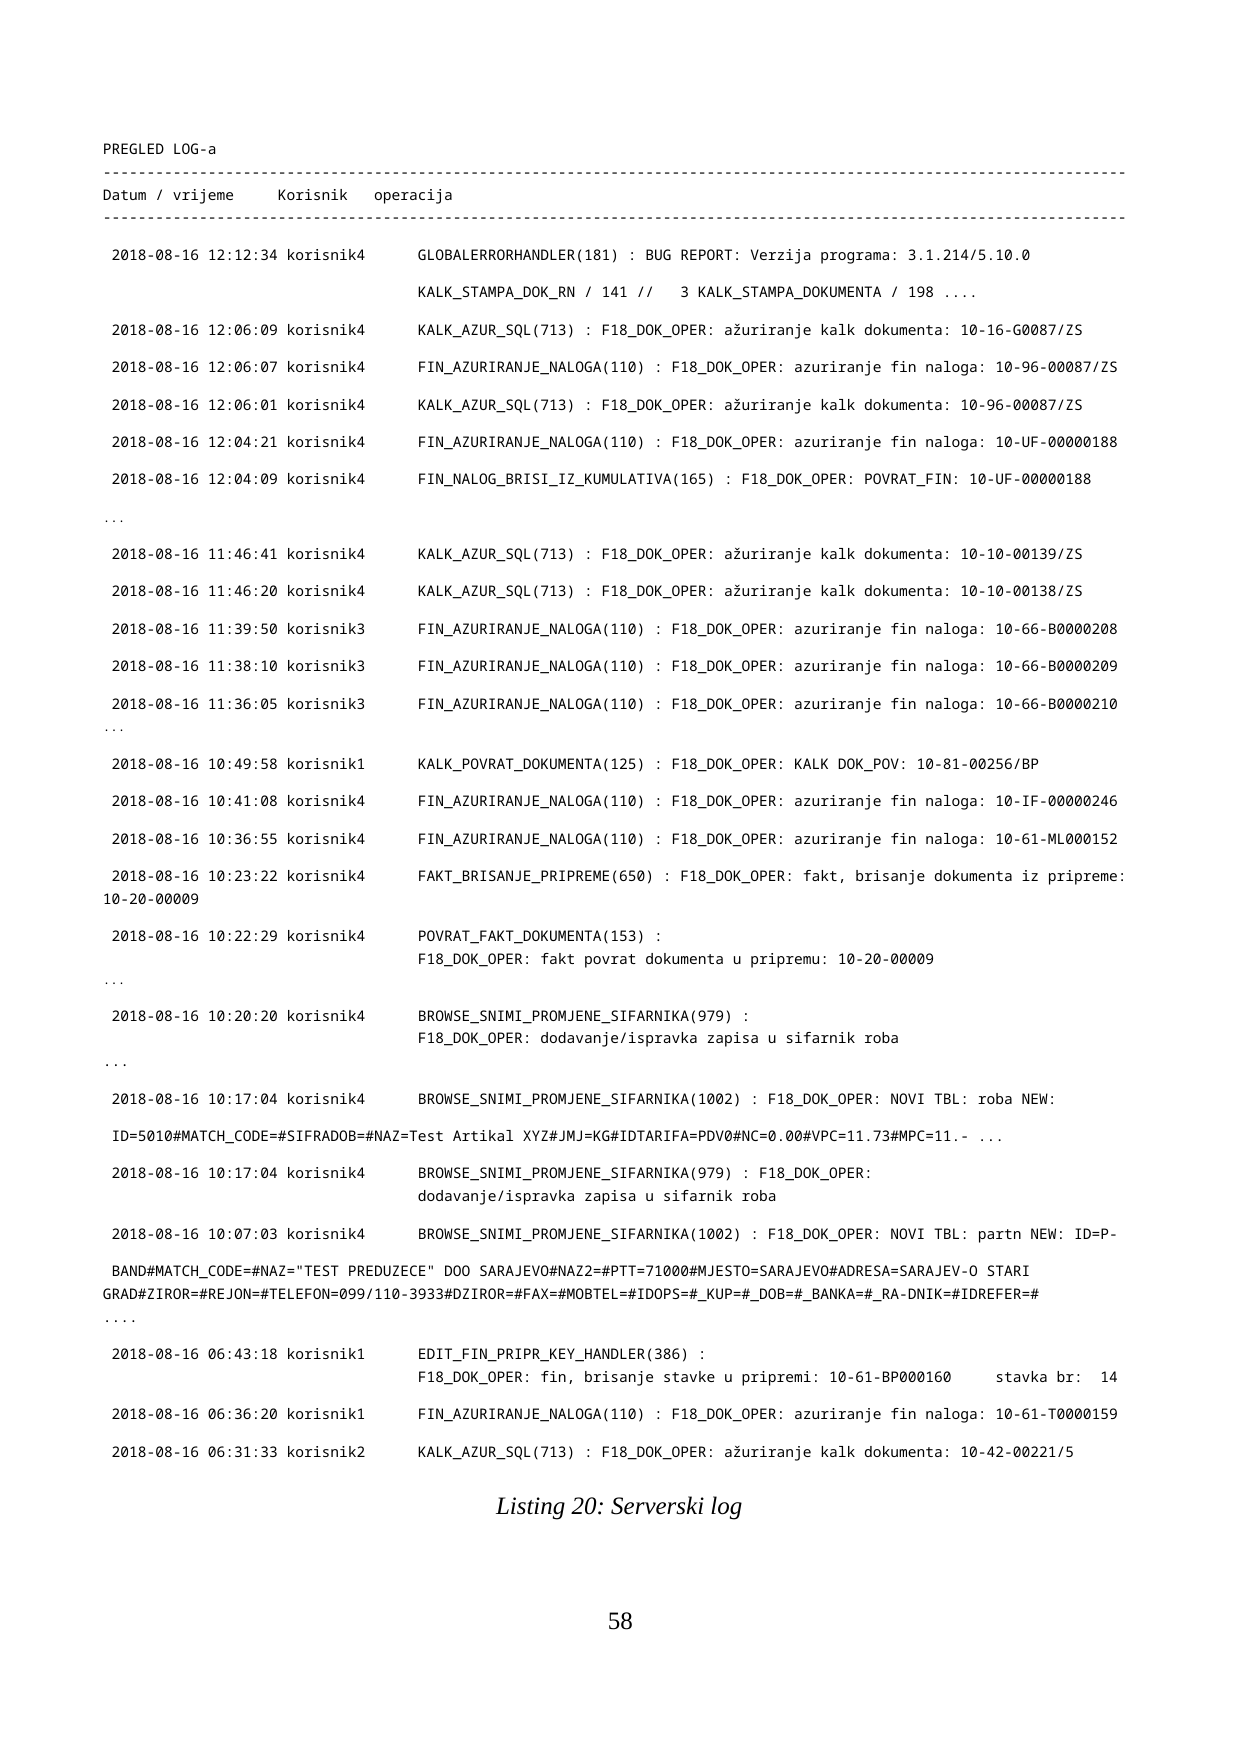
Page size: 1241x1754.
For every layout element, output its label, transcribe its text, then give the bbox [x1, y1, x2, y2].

text 2018-08-16 10:41:08 korisnik4 FIN_AZURIRANJE_NALOGA(110) : F18_DOK_OPER: azuriranje fin naloga: 10-IF-00000246 [103, 791, 1137, 811]
text PREGLED LOG-a --------------------------------------------------------------------------------------------------------------------- Datum / vrijeme Korisnik operacija --------------------------------------------------------------------------------------------------------------------- [103, 139, 1137, 227]
text 2018-08-16 11:36:05 korisnik3 FIN_AZURIRANJE_NALOGA(110) : F18_DOK_OPER: azuriranje fin naloga: 10-66-B0000210 ... [103, 693, 1137, 736]
text BAND#MATCH_CODE=#NAZ="TEST PREDUZECE" DOO SARAJEVO#NAZ2=#PTT=71000#MJESTO=SARAJEVO#ADRESA=SARAJEV-O STARI GRAD#ZIROR=#REJON=#TELEFON=099/110-3933#DZIROR=#FAX=#MOBTEL=#IDOPS=#_KUP=#_DOB=#_BANKA=#_RA-DNIK=#IDREFER=# .... [103, 1261, 1137, 1326]
text 2018-08-16 12:06:01 korisnik4 KALK_AZUR_SQL(713) : F18_DOK_OPER: ažuriranje kalk dokumenta: 10-96-00087/ZS [103, 394, 1137, 414]
text 2018-08-16 10:17:04 korisnik4 BROWSE_SNIMI_PROMJENE_SIFARNIKA(979) : F18_DOK_OPER: dodavanje/ispravka zapisa u sifarnik roba [103, 1163, 1137, 1206]
text 2018-08-16 06:31:33 korisnik2 KALK_AZUR_SQL(713) : F18_DOK_OPER: ažuriranje kalk dokumenta: 10-42-00221/5 [103, 1441, 1137, 1461]
text ID=5010#MATCH_CODE=#SIFRADOB=#NAZ=Test Artikal XYZ#JMJ=KG#IDTARIFA=PDV0#NC=0.00#VPC=11.73#MPC=11.- ... [103, 1126, 1137, 1146]
text 2018-08-16 10:17:04 korisnik4 BROWSE_SNIMI_PROMJENE_SIFARNIKA(1002) : F18_DOK_OPER: NOVI TBL: roba NEW: [103, 1088, 1137, 1108]
text ... [103, 506, 1137, 526]
text 2018-08-16 10:20:20 korisnik4 BROWSE_SNIMI_PROMJENE_SIFARNIKA(979) : F18_DOK_OPER: dodavanje/ispravka zapisa u sifarnik roba ... [103, 1005, 1137, 1071]
text 2018-08-16 10:22:29 korisnik4 POVRAT_FAKT_DOKUMENTA(153) : F18_DOK_OPER: fakt povrat dokumenta u pripremu: 10-20-00009 ... [103, 926, 1137, 988]
text 2018-08-16 10:36:55 korisnik4 FIN_AZURIRANJE_NALOGA(110) : F18_DOK_OPER: azuriranje fin naloga: 10-61-ML000152 [103, 828, 1137, 848]
text 2018-08-16 10:07:03 korisnik4 BROWSE_SNIMI_PROMJENE_SIFARNIKA(1002) : F18_DOK_OPER: NOVI TBL: partn NEW: ID=P- [103, 1223, 1137, 1243]
text 2018-08-16 12:06:09 korisnik4 KALK_AZUR_SQL(713) : F18_DOK_OPER: ažuriranje kalk dokumenta: 10-16-G0087/ZS [103, 319, 1137, 339]
text 2018-08-16 12:06:07 korisnik4 FIN_AZURIRANJE_NALOGA(110) : F18_DOK_OPER: azuriranje fin naloga: 10-96-00087/ZS [103, 357, 1137, 377]
text 2018-08-16 12:04:09 korisnik4 FIN_NALOG_BRISI_IZ_KUMULATIVA(165) : F18_DOK_OPER: POVRAT_FIN: 10-UF-00000188 [103, 469, 1137, 489]
text 2018-08-16 11:38:10 korisnik3 FIN_AZURIRANJE_NALOGA(110) : F18_DOK_OPER: azuriranje fin naloga: 10-66-B0000209 [103, 656, 1137, 676]
text 2018-08-16 06:36:20 korisnik1 FIN_AZURIRANJE_NALOGA(110) : F18_DOK_OPER: azuriranje fin naloga: 10-61-T0000159 [103, 1404, 1137, 1424]
text 2018-08-16 10:23:22 korisnik4 FAKT_BRISANJE_PRIPREME(650) : F18_DOK_OPER: fakt, brisanje dokumenta iz pripreme: 10-20-00009 [103, 866, 1137, 908]
text 2018-08-16 11:39:50 korisnik3 FIN_AZURIRANJE_NALOGA(110) : F18_DOK_OPER: azuriranje fin naloga: 10-66-B0000208 [103, 619, 1137, 638]
text 2018-08-16 06:43:18 korisnik1 EDIT_FIN_PRIPR_KEY_HANDLER(386) : F18_DOK_OPER: fin, brisanje stavke u pripremi: 10-61-BP000160 stavka br: 14 [103, 1344, 1137, 1387]
text 2018-08-16 12:12:34 korisnik4 GLOBALERRORHANDLER(181) : BUG REPORT: Verzija programa: 3.1.214/5.10.0 [103, 245, 1137, 264]
text KALK_STAMPA_DOK_RN / 141 // 3 KALK_STAMPA_DOKUMENTA / 198 .... [103, 282, 1137, 302]
list Listing 20: Serverski log [103, 1491, 1137, 1520]
text 2018-08-16 10:49:58 korisnik1 KALK_POVRAT_DOKUMENTA(125) : F18_DOK_OPER: KALK DOK_POV: 10-81-00256/BP [103, 754, 1137, 773]
text 2018-08-16 11:46:41 korisnik4 KALK_AZUR_SQL(713) : F18_DOK_OPER: ažuriranje kalk dokumenta: 10-10-00139/ZS [103, 544, 1137, 564]
text 2018-08-16 11:46:20 korisnik4 KALK_AZUR_SQL(713) : F18_DOK_OPER: ažuriranje kalk dokumenta: 10-10-00138/ZS [103, 581, 1137, 601]
text 2018-08-16 12:04:21 korisnik4 FIN_AZURIRANJE_NALOGA(110) : F18_DOK_OPER: azuriranje fin naloga: 10-UF-00000188 [103, 432, 1137, 452]
